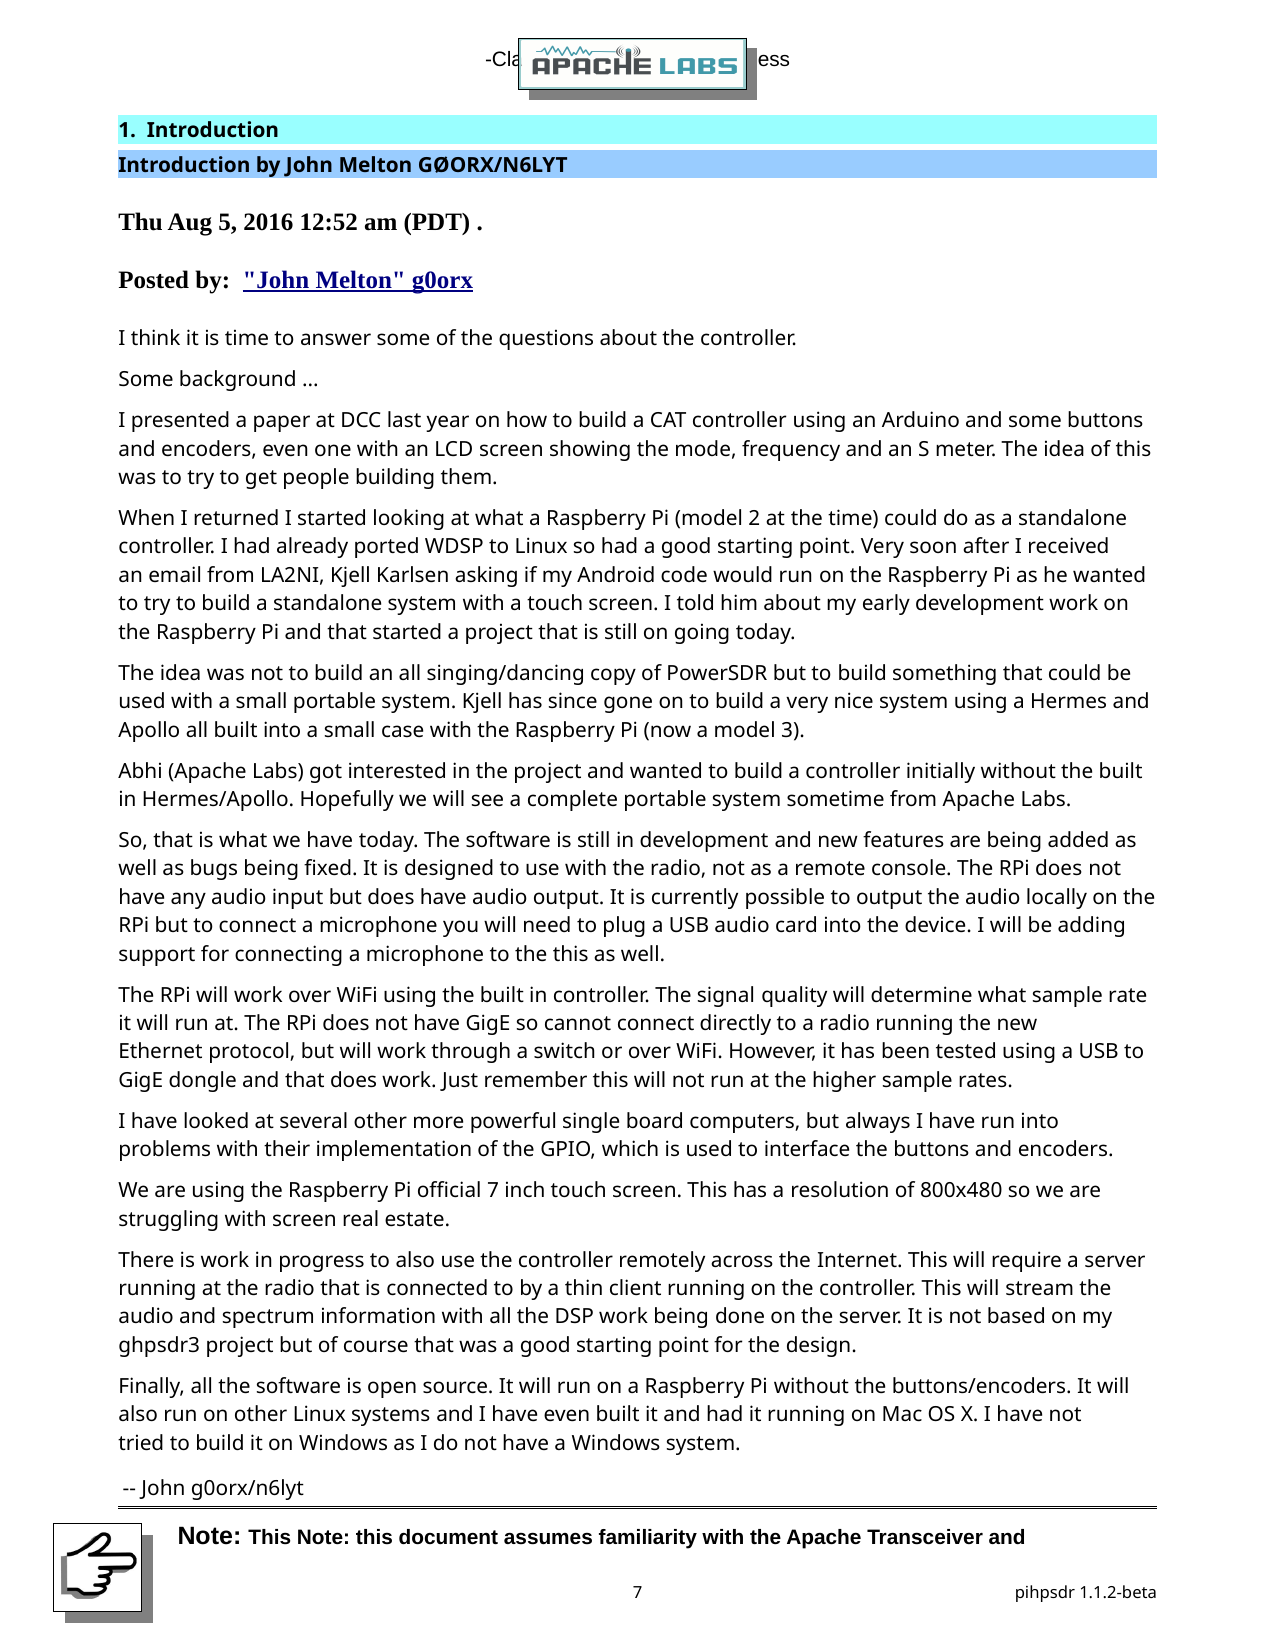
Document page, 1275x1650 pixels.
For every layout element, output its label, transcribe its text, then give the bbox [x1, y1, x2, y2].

text I presented a paper at DCC last year on how to build a CAT controller using an Arduino and some buttons and encoders, even one with an LCD screen showing the mode, frequency and an S meter. The idea of this was to try to get people building them. [118, 405, 1157, 491]
text Note: This Note: this document assumes familiarity with the Apache Transceiver and [177, 1521, 1098, 1549]
text I think it is time to answer some of the questions about the controller. [118, 323, 1157, 352]
text Finally, all the software is open source. It will run on a Raspberry Pi without the buttons/encoders. It will also run on other Linux systems and I have even built it and had it running on Mac OS X. I have not tried to build it on Windows as I do not have a Windows system. [118, 1371, 1157, 1456]
text The idea was not to build an all singing/dancing copy of PowerSDR but to build something that could be used with a small portable system. Kjell has since gone on to build a very nice system using a Hermes and Apollo all built into a small case with the Raspberry Pi (now a model 3). [118, 658, 1157, 743]
text We are using the Raspberry Pi official 7 inch touch screen. This has a resolution of 800x480 so we are struggling with screen real estate. [118, 1175, 1157, 1232]
text Abhi (Apache Labs) got interested in the project and wanted to build a controller initially without the built in Hermes/Apollo. Hopefully we will see a complete portable system sometime from Apache Labs. [118, 756, 1157, 813]
picture [56, 1526, 139, 1609]
text Posted by: "John Melton" g0orx [118, 265, 1098, 294]
text -- John g0orx/n6lyt [118, 1469, 1157, 1506]
text There is work in progress to also use the controller remotely across the Internet. This will require a server running at the radio that is connected to by a thin client running on the controller. This will stream the audio and spectrum information with all the DSP work being done on the server. It is not based on my ghpsdr3 project but of course that was a good starting point for the design. [118, 1245, 1157, 1358]
text When I returned I started looking at what a Raspberry Pi (model 2 at the time) could do as a standalone controller. I had already ported WDSP to Linux so had a good starting point. Very soon after I received an email from LA2NI, Kjell Karlsen asking if my Android code would run on the Raspberry Pi as he wanted to try to build a standalone system with a touch screen. I told him about my early development work on the Raspberry Pi and that started a project that is still on going today. [118, 503, 1157, 645]
text So, that is what we have today. The software is still in development and new features are being added as well as bugs being fixed. It is designed to use with the radio, not as a remote console. The RPi does not have any audio input but does have audio output. It is currently possible to output the audio locally on the RPi but to connect a microphone you will need to plug a USB audio card into the device. I will be adding support for connecting a microphone to the this as well. [118, 825, 1157, 967]
text Thu Aug 5, 2016 12:52 am (PDT) . [118, 178, 1098, 236]
text I have looked at several other more powerful single board computers, but always I have run into problems with their implementation of the GPIO, which is used to interface the buttons and encoders. [118, 1106, 1157, 1163]
picture [521, 40, 744, 87]
subtitle Introduction by John Melton GØORX/N6LYT [118, 150, 1157, 178]
text Some background ... [118, 364, 1157, 393]
text The RPi will work over WiFi using the built in controller. The signal quality will determine what sample rate it will run at. The RPi does not have GigE so cannot connect directly to a radio running the new Ethernet protocol, but will work through a switch or over WiFi. However, it has been tested using a USB to GigE dongle and that does work. Just remember this will not run at the higher sample rates. [118, 980, 1157, 1093]
subtitle 1. Introduction [279, 115, 1157, 144]
